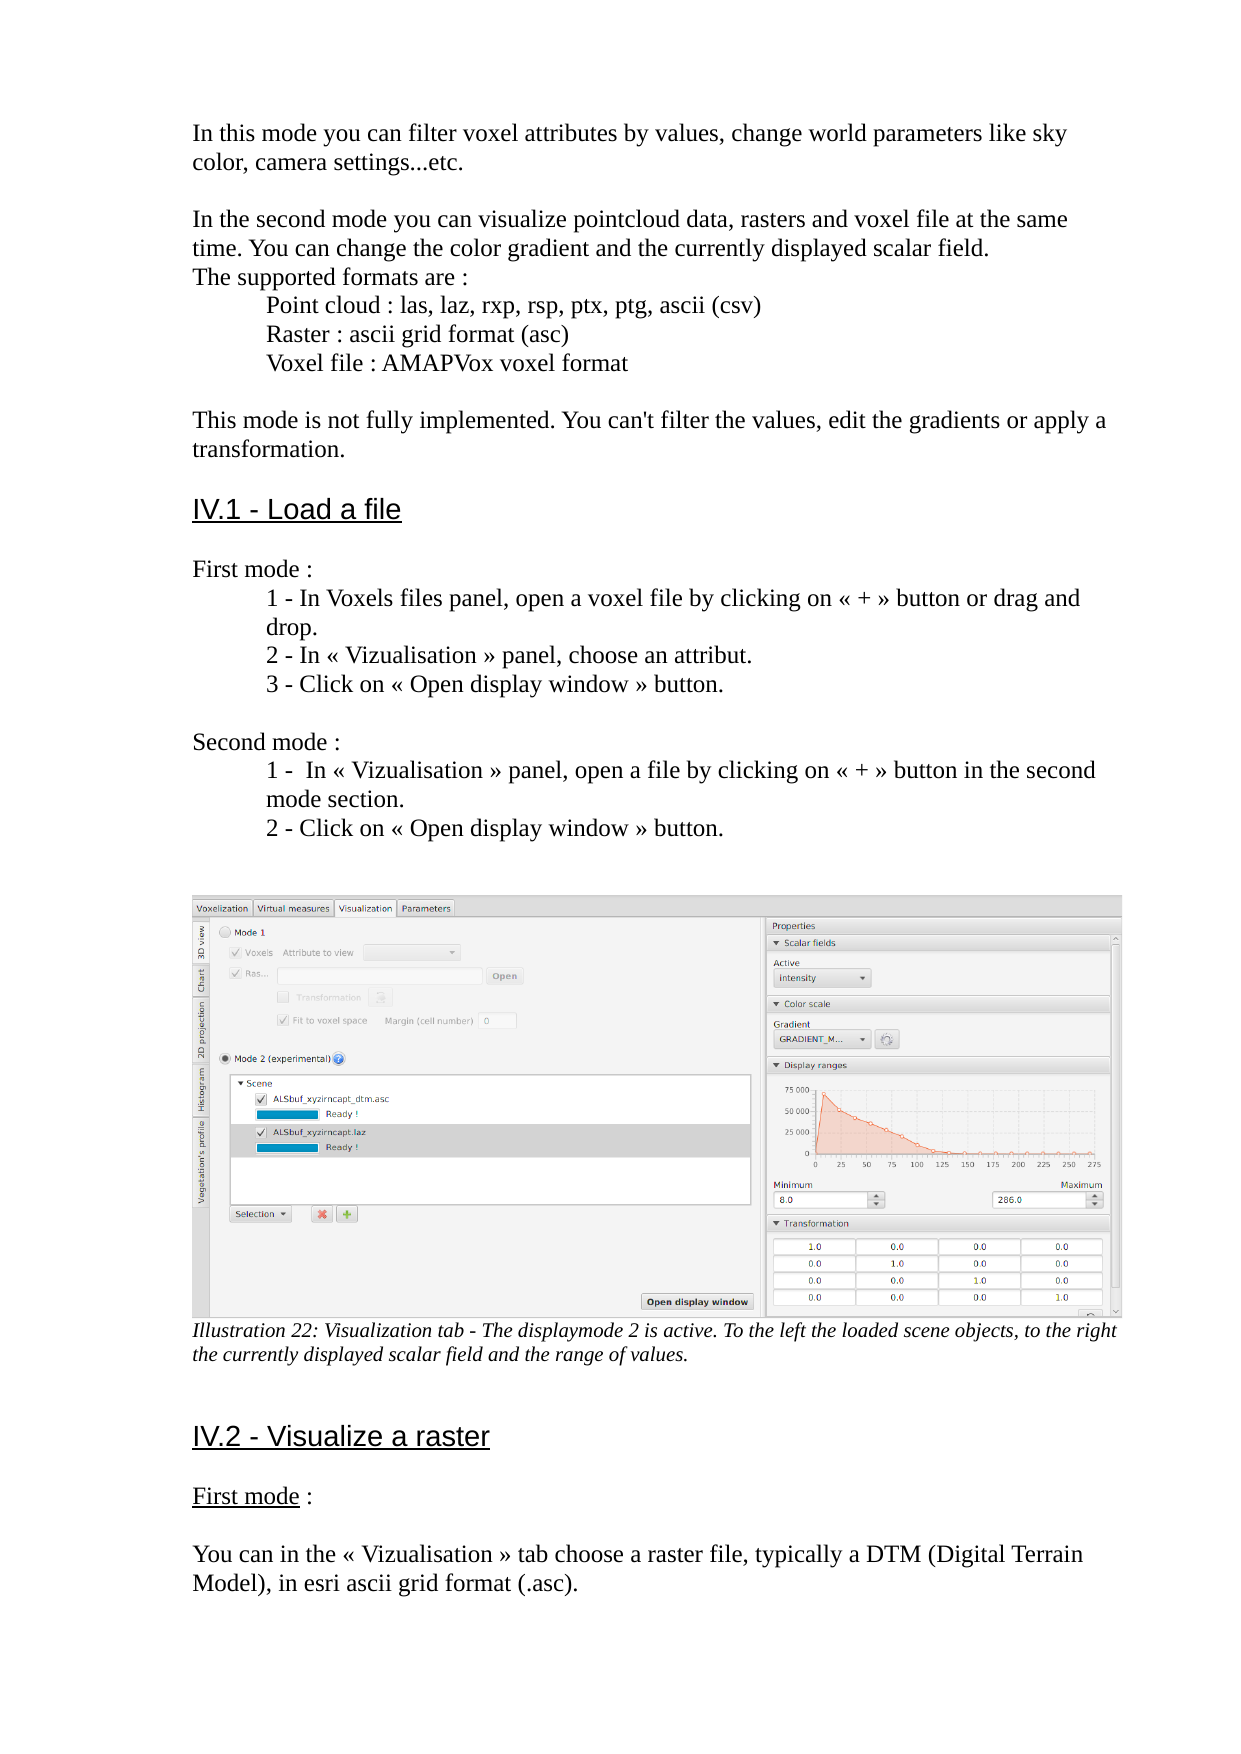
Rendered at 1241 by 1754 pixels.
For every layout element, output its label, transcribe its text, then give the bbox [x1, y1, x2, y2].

text 1 - In Voxels files panel, open a voxel file by clicking on « + » button or drag and drop. [192, 583, 1122, 640]
text In this mode you can filter voxel attributes by values, change world parameters like sky color, camera settings...etc. [192, 118, 1122, 176]
text Raster : ascii grid format (asc) [192, 319, 1122, 348]
text 1 - In « Vizualisation » panel, open a file by clicking on « + » button in the second mode section. [192, 755, 1122, 813]
text 3 - Click on « Open display window » button. [192, 669, 1122, 698]
text In the second mode you can visualize pointcloud data, rasters and voxel file at the same time. You can change the color gradient and the currently displayed scalar field. [192, 204, 1122, 262]
text The supported formats are : [192, 262, 1122, 291]
text Point cloud : las, laz, rxp, rsp, ptx, ptg, ascii (csv) [192, 291, 1122, 319]
subtitle IV.2 - Visualize a raster [192, 1419, 1122, 1453]
subtitle IV.1 - Load a file [192, 492, 1122, 525]
text Second mode : [192, 727, 1122, 755]
text This mode is not fully implemented. You can't filter the values, edit the gradients or apply a transformation. [192, 406, 1122, 463]
text 2 - In « Vizualisation » panel, choose an attribut. [192, 640, 1122, 669]
text Voxel file : AMAPVox voxel format [192, 348, 1122, 377]
text 2 - Click on « Open display window » button. [192, 813, 1122, 842]
text Illustration 22: Visualization tab - The displaymode 2 is active. To the left the loaded scene objects, to the right the currently displayed scalar field and the range of values. [192, 1319, 1122, 1366]
text You can in the « Vizualisation » tab choose a raster file, typically a DTM (Digital Terrain Model), in esri ascii grid format (.asc). [192, 1539, 1122, 1596]
picture [192, 895, 1123, 1319]
text First mode : [118, 1481, 1122, 1510]
text First mode : [118, 554, 1122, 583]
